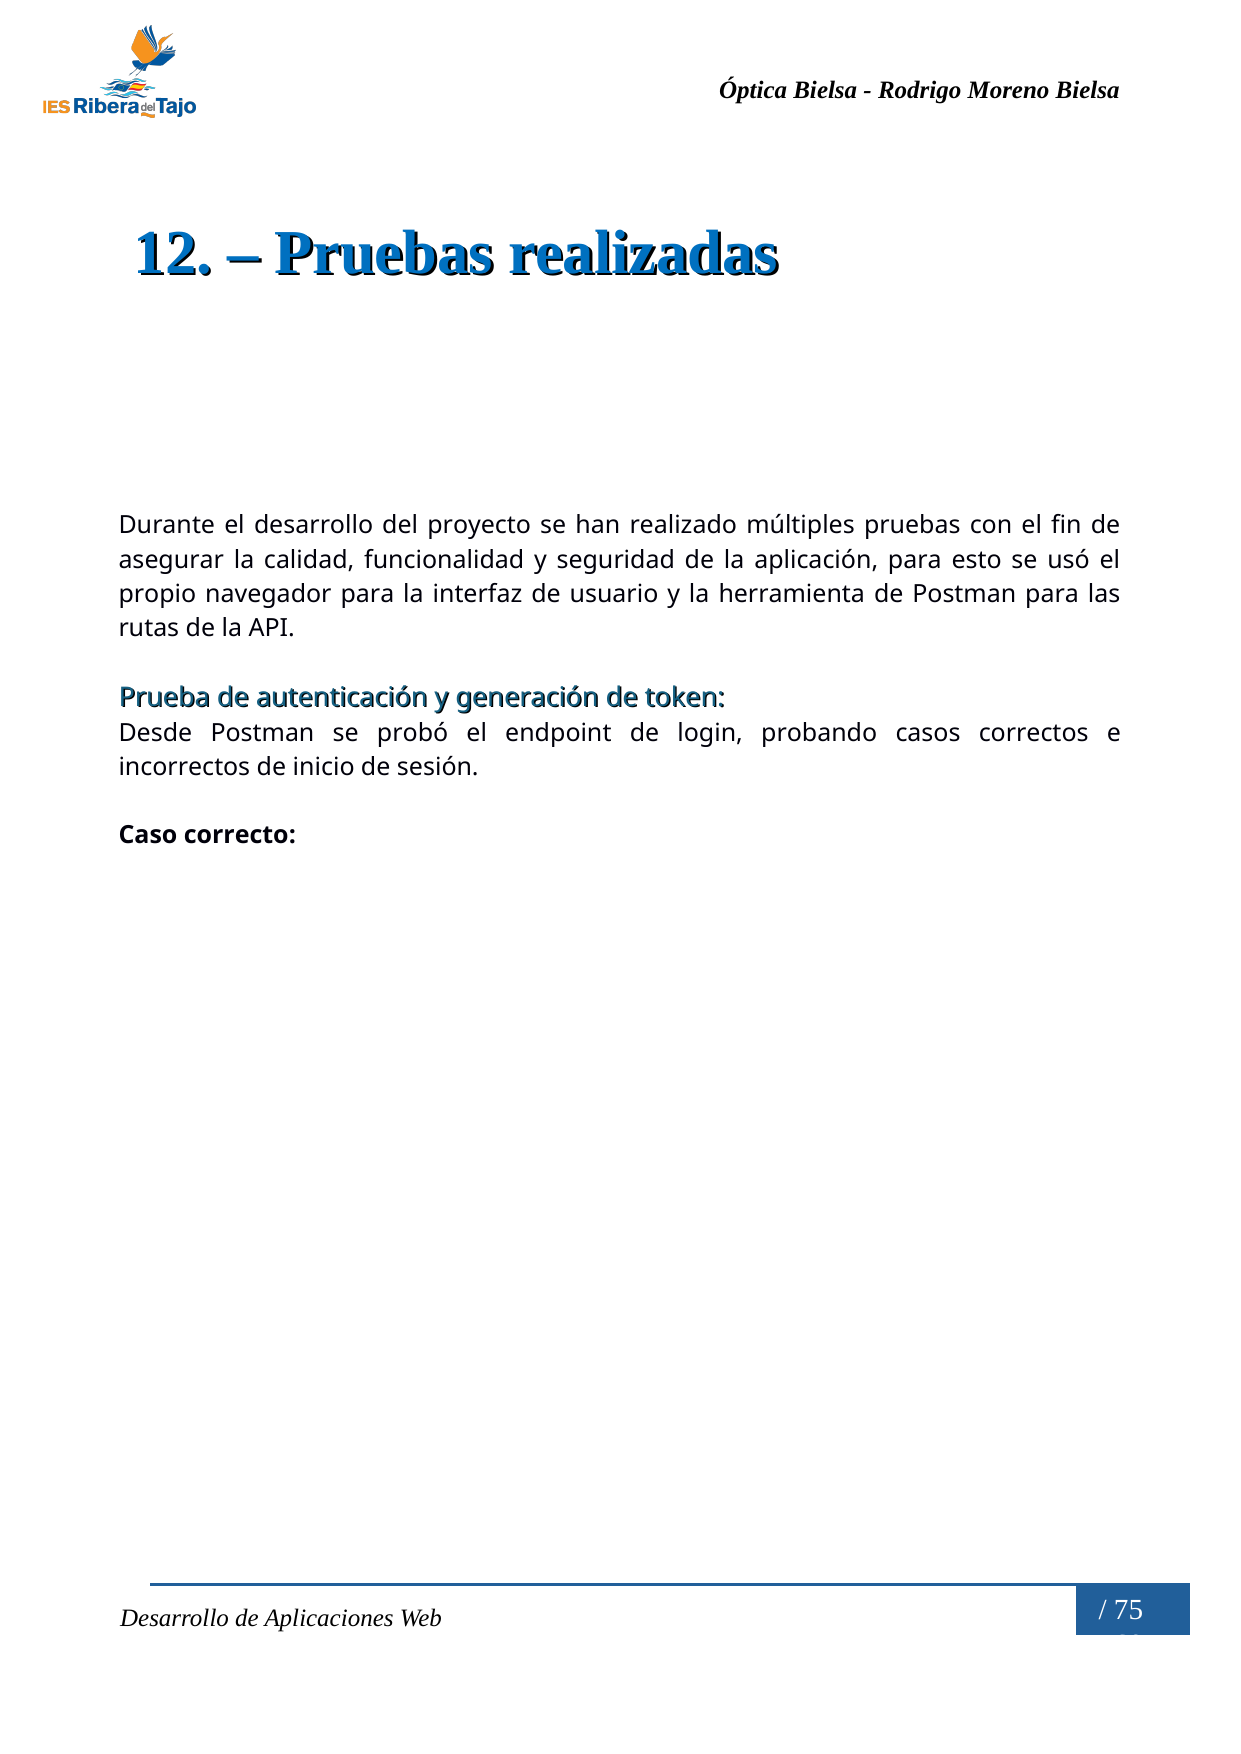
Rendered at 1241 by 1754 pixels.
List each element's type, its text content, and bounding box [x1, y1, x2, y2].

text Caso correcto: [118, 817, 1122, 851]
text Desde Postman se probó el endpoint de login, probando casos correctos e incorrectos de inicio de sesión. [118, 714, 1122, 782]
text Prueba de autenticación y generación de token: [118, 677, 1122, 714]
text Durante el desarrollo del proyecto se han realizado múltiples pruebas con el fin de asegurar la calidad, funcionalidad y seguridad de la aplicación, para esto se usó el propio navegador para la interfaz de usuario y la herramienta de Postman para las rutas de la API. [118, 229, 1122, 643]
subtitle 12. – Pruebas realizadas [133, 215, 1105, 287]
